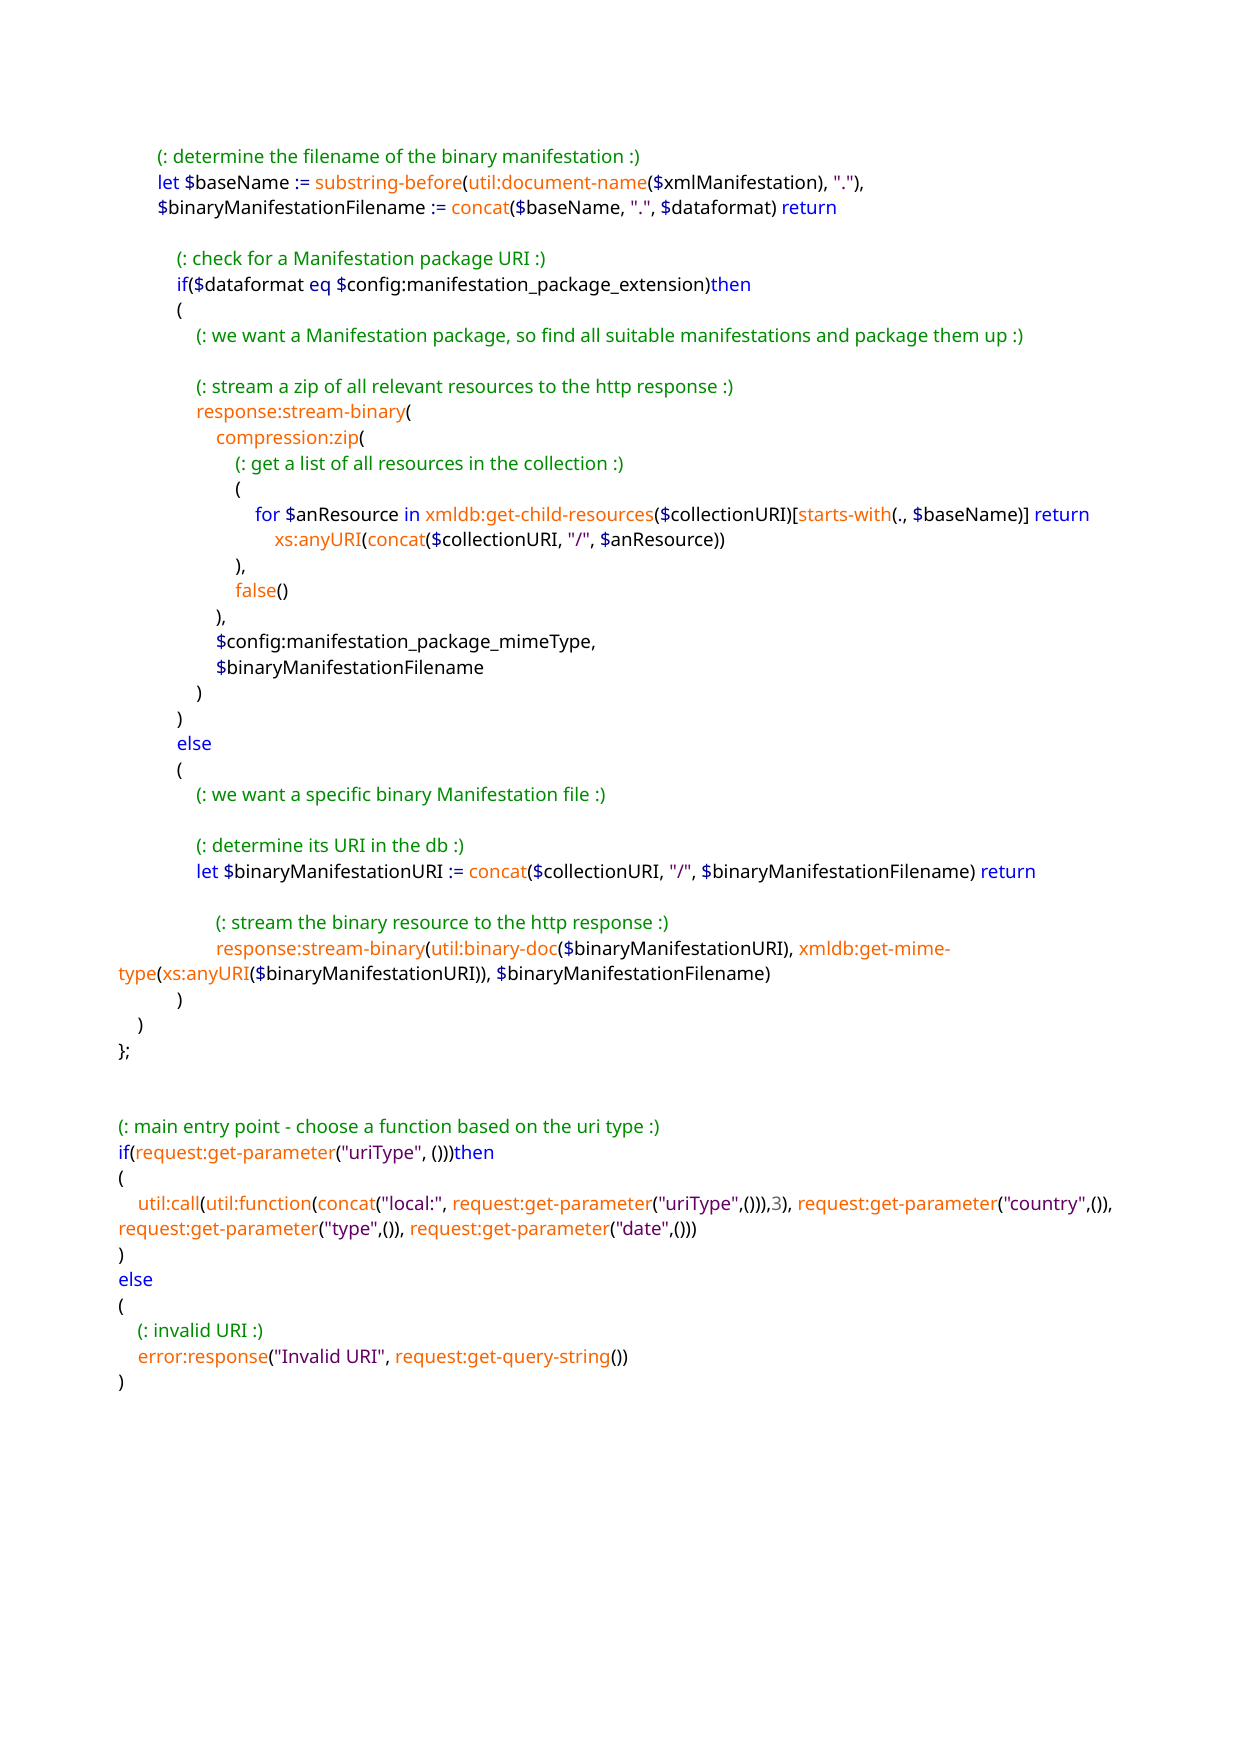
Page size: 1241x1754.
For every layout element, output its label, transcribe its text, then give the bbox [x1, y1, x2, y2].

text response:stream-binary(util:binary-doc($binaryManifestationURI), xmldb:get-mime-type(xs:anyURI($binaryManifestationURI)), $binaryManifestationFilename) [118, 935, 1122, 986]
text ( [118, 297, 1122, 322]
text (: main entry point - choose a function based on the uri type :) [118, 1113, 1122, 1139]
text ) [118, 1011, 1122, 1037]
text ), [118, 552, 1122, 577]
text ) [118, 679, 1122, 705]
text (: invalid URI :) [118, 1318, 1122, 1343]
text ) [118, 986, 1122, 1011]
text (: check for a Manifestation package URI :) [118, 246, 1122, 271]
text let $binaryManifestationURI := concat($collectionURI, "/", $binaryManifestationFilename) return [118, 858, 1122, 884]
text (: we want a specific binary Manifestation file :) [118, 782, 1122, 807]
text else [118, 731, 1122, 756]
text compression:zip( [118, 424, 1122, 450]
text xs:anyURI(concat($collectionURI, "/", $anResource)) [118, 526, 1122, 552]
text if(request:get-parameter("uriType", ()))then [118, 1139, 1122, 1164]
text if($dataformat eq $config:manifestation_package_extension)then [118, 271, 1122, 297]
text else [118, 1267, 1122, 1292]
text ( [118, 1164, 1122, 1190]
text }; [118, 1037, 1122, 1062]
text util:call(util:function(concat("local:", request:get-parameter("uriType",())),3), request:get-parameter("country",()), request:get-parameter("type",()), request:get-parameter("date",())) [118, 1190, 1122, 1241]
text ), [118, 603, 1122, 628]
text (: get a list of all resources in the collection :) [118, 450, 1122, 475]
text error:response("Invalid URI", request:get-query-string()) [118, 1343, 1122, 1369]
text ( [118, 756, 1122, 782]
text $binaryManifestationFilename := concat($baseName, ".", $dataformat) return [118, 195, 1122, 220]
text ) [118, 705, 1122, 731]
text (: we want a Manifestation package, so find all suitable manifestations and package them up :) [118, 322, 1122, 348]
text (: stream a zip of all relevant resources to the http response :) [118, 373, 1122, 399]
text $binaryManifestationFilename [118, 654, 1122, 679]
text ( [118, 475, 1122, 501]
text false() [118, 577, 1122, 603]
text ( [118, 1292, 1122, 1318]
text for $anResource in xmldb:get-child-resources($collectionURI)[starts-with(., $baseName)] return [118, 501, 1122, 526]
text (: stream the binary resource to the http response :) [118, 909, 1122, 935]
text let $baseName := substring-before(util:document-name($xmlManifestation), "."), [118, 169, 1122, 195]
text (: determine the filename of the binary manifestation :) [118, 144, 1122, 169]
text ) [118, 1241, 1122, 1267]
text $config:manifestation_package_mimeType, [118, 628, 1122, 654]
text ) [118, 1369, 1122, 1394]
text response:stream-binary( [118, 399, 1122, 424]
text (: determine its URI in the db :) [118, 833, 1122, 858]
